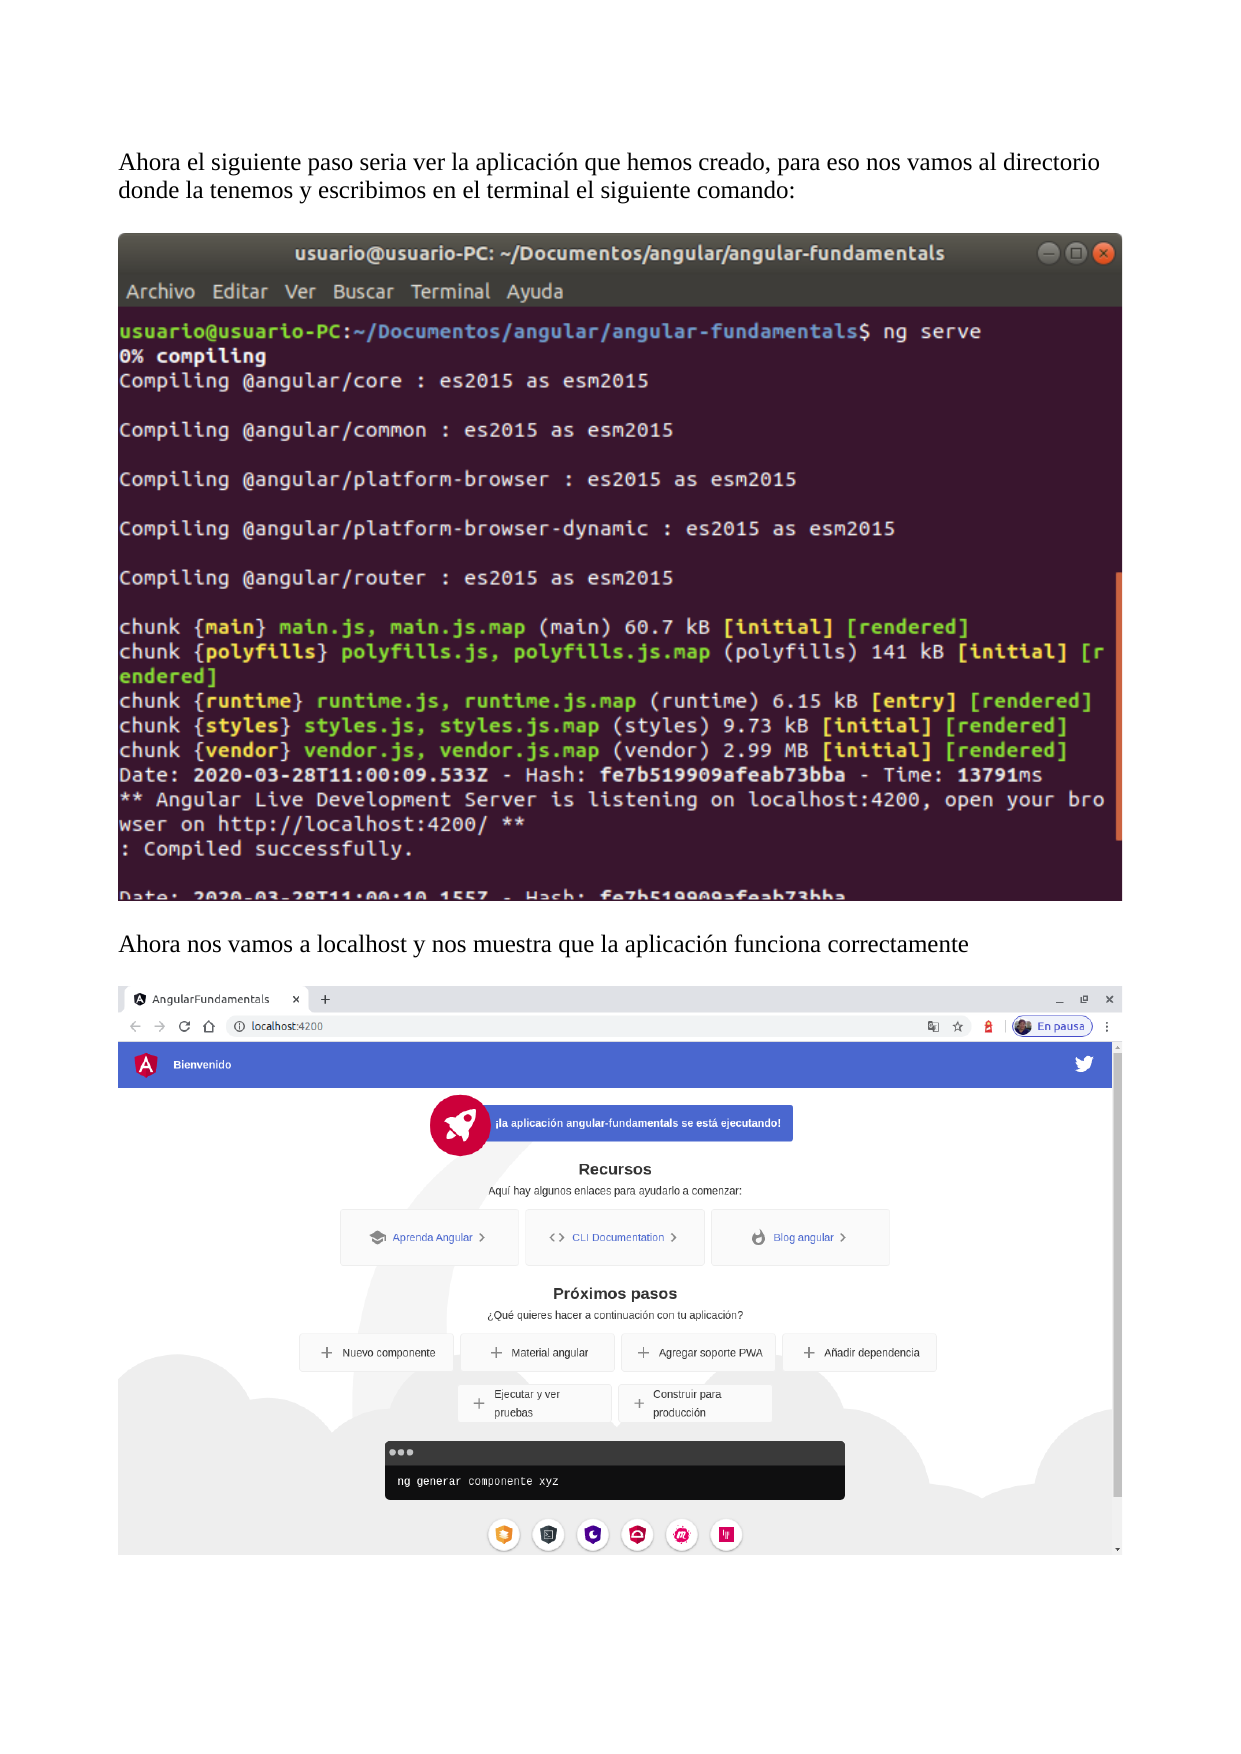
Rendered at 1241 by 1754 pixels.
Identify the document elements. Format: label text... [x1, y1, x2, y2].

text Ahora nos vamos a localhost y nos muestra que la aplicación funciona correctamente [118, 929, 1122, 958]
picture [118, 986, 1123, 1555]
text Ahora el siguiente paso seria ver la aplicación que hemos creado, para eso nos vamos al directorio donde la tenemos y escribimos en el terminal el siguiente comando: [118, 147, 1122, 204]
picture [118, 233, 1123, 901]
